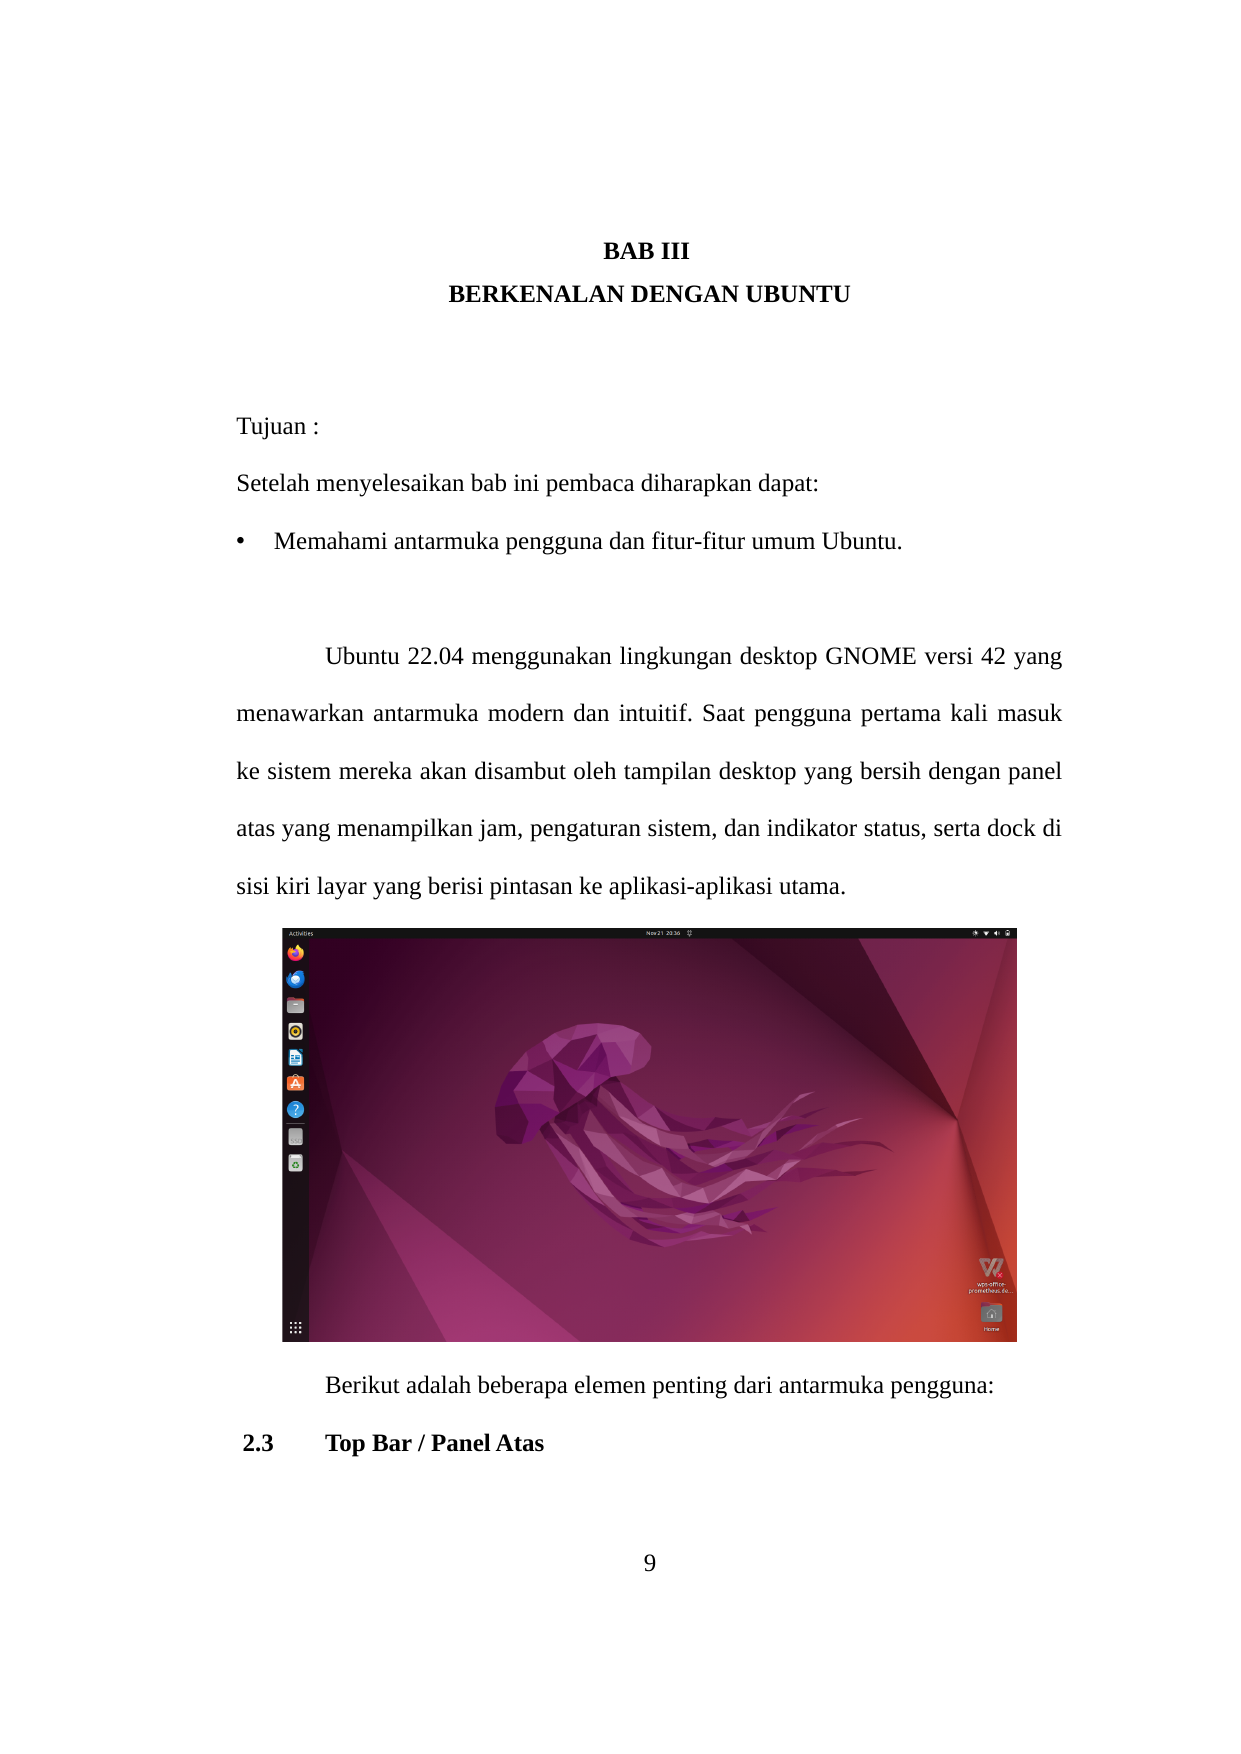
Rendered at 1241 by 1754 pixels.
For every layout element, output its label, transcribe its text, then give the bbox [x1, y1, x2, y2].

text Tujuan : [236, 411, 1063, 440]
text Setelah menyelesaikan bab ini pembaca diharapkan dapat: [236, 468, 1063, 497]
subtitle Top Bar / Panel Atas [236, 1428, 1063, 1457]
picture [282, 928, 1017, 1342]
text Berikut adalah beberapa elemen penting dari antarmuka pengguna: [236, 1370, 1063, 1399]
list Memahami antarmuka pengguna dan fitur-fitur umum Ubuntu. [236, 526, 1063, 555]
subtitle Berkenalan Dengan Ubuntu [236, 236, 1063, 308]
text Ubuntu 22.04 menggunakan lingkungan desktop GNOME versi 42 yang menawarkan antarmuka modern dan intuitif. Saat pengguna pertama kali masuk ke sistem mereka akan disambut oleh tampilan desktop yang bersih dengan panel atas yang menampilkan jam, pengaturan sistem, dan indikator status, serta dock di sisi kiri layar yang berisi pintasan ke aplikasi-aplikasi utama. [236, 641, 1063, 900]
